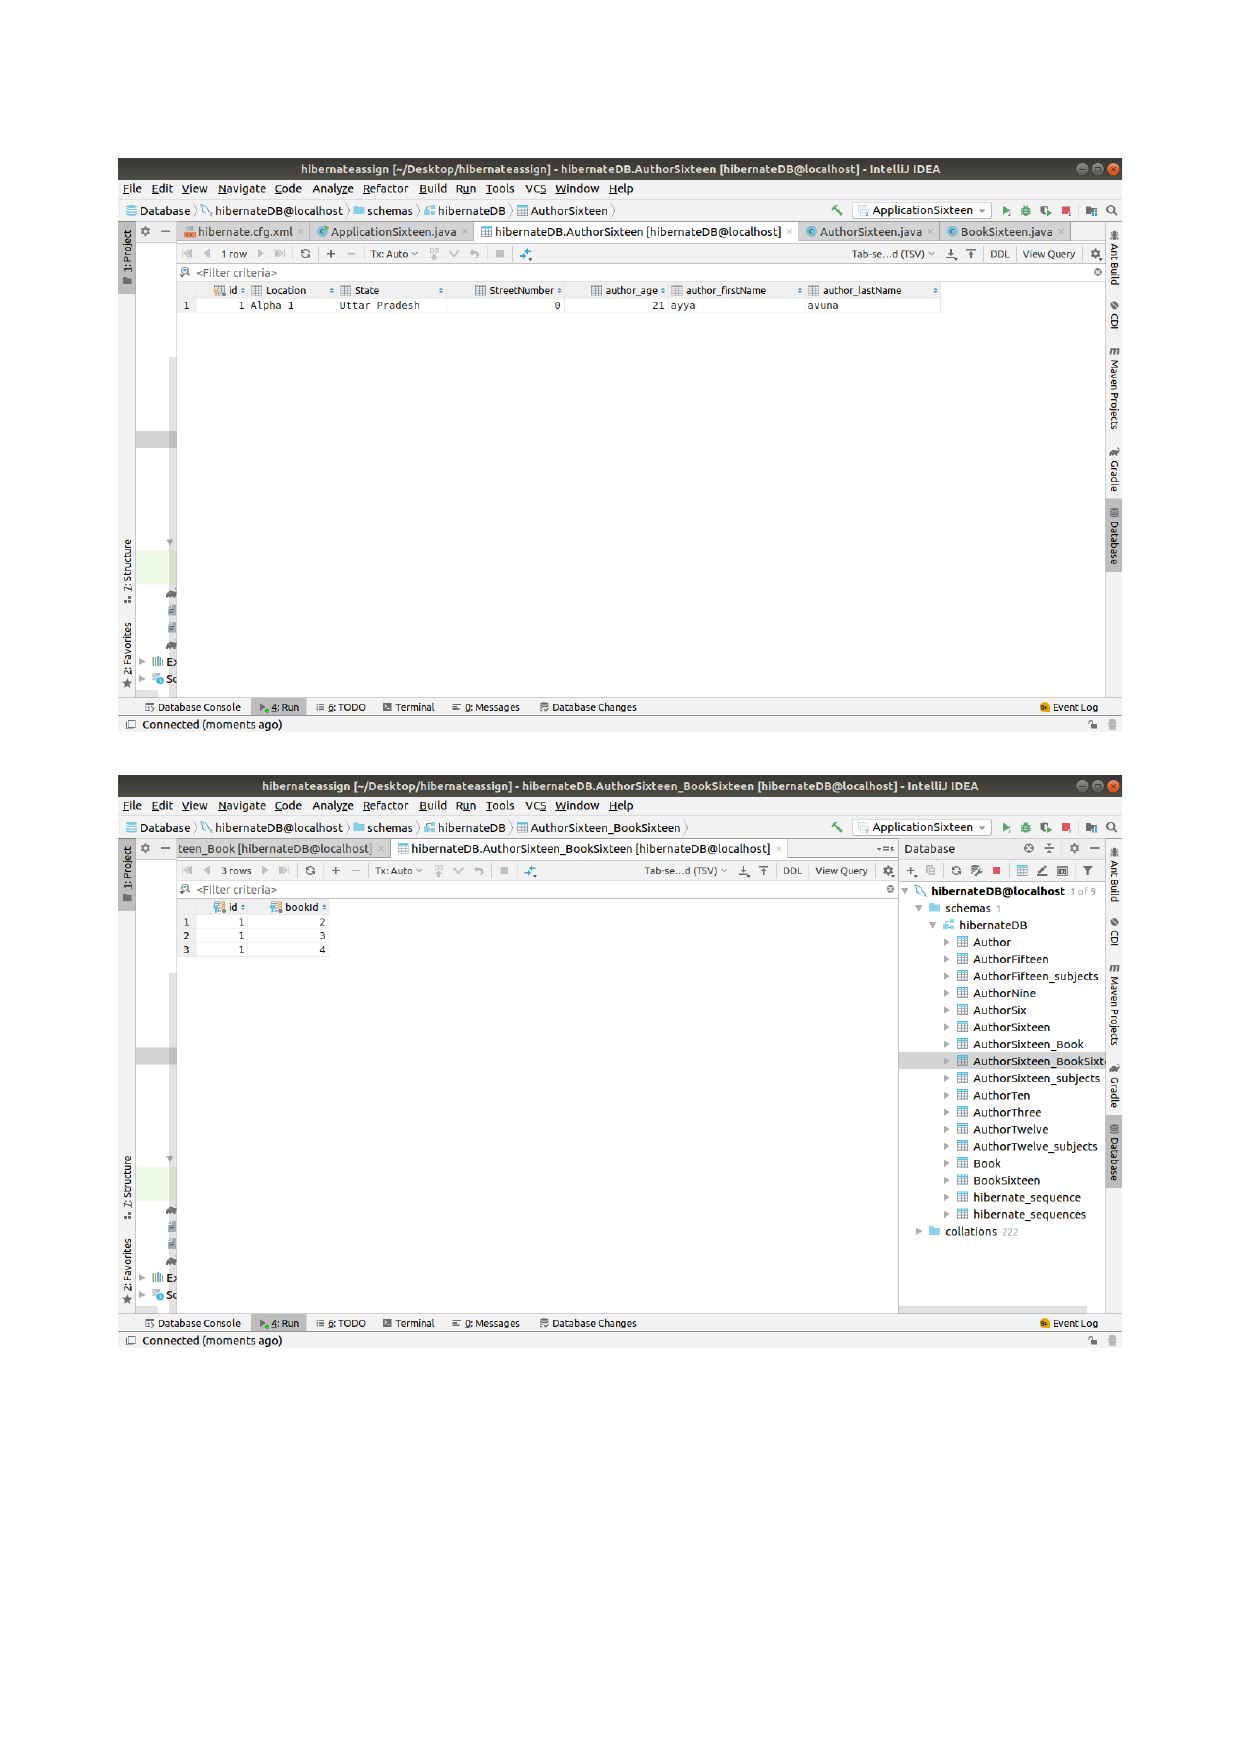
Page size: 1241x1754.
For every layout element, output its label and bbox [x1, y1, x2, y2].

picture [118, 775, 1123, 1348]
picture [118, 158, 1123, 732]
